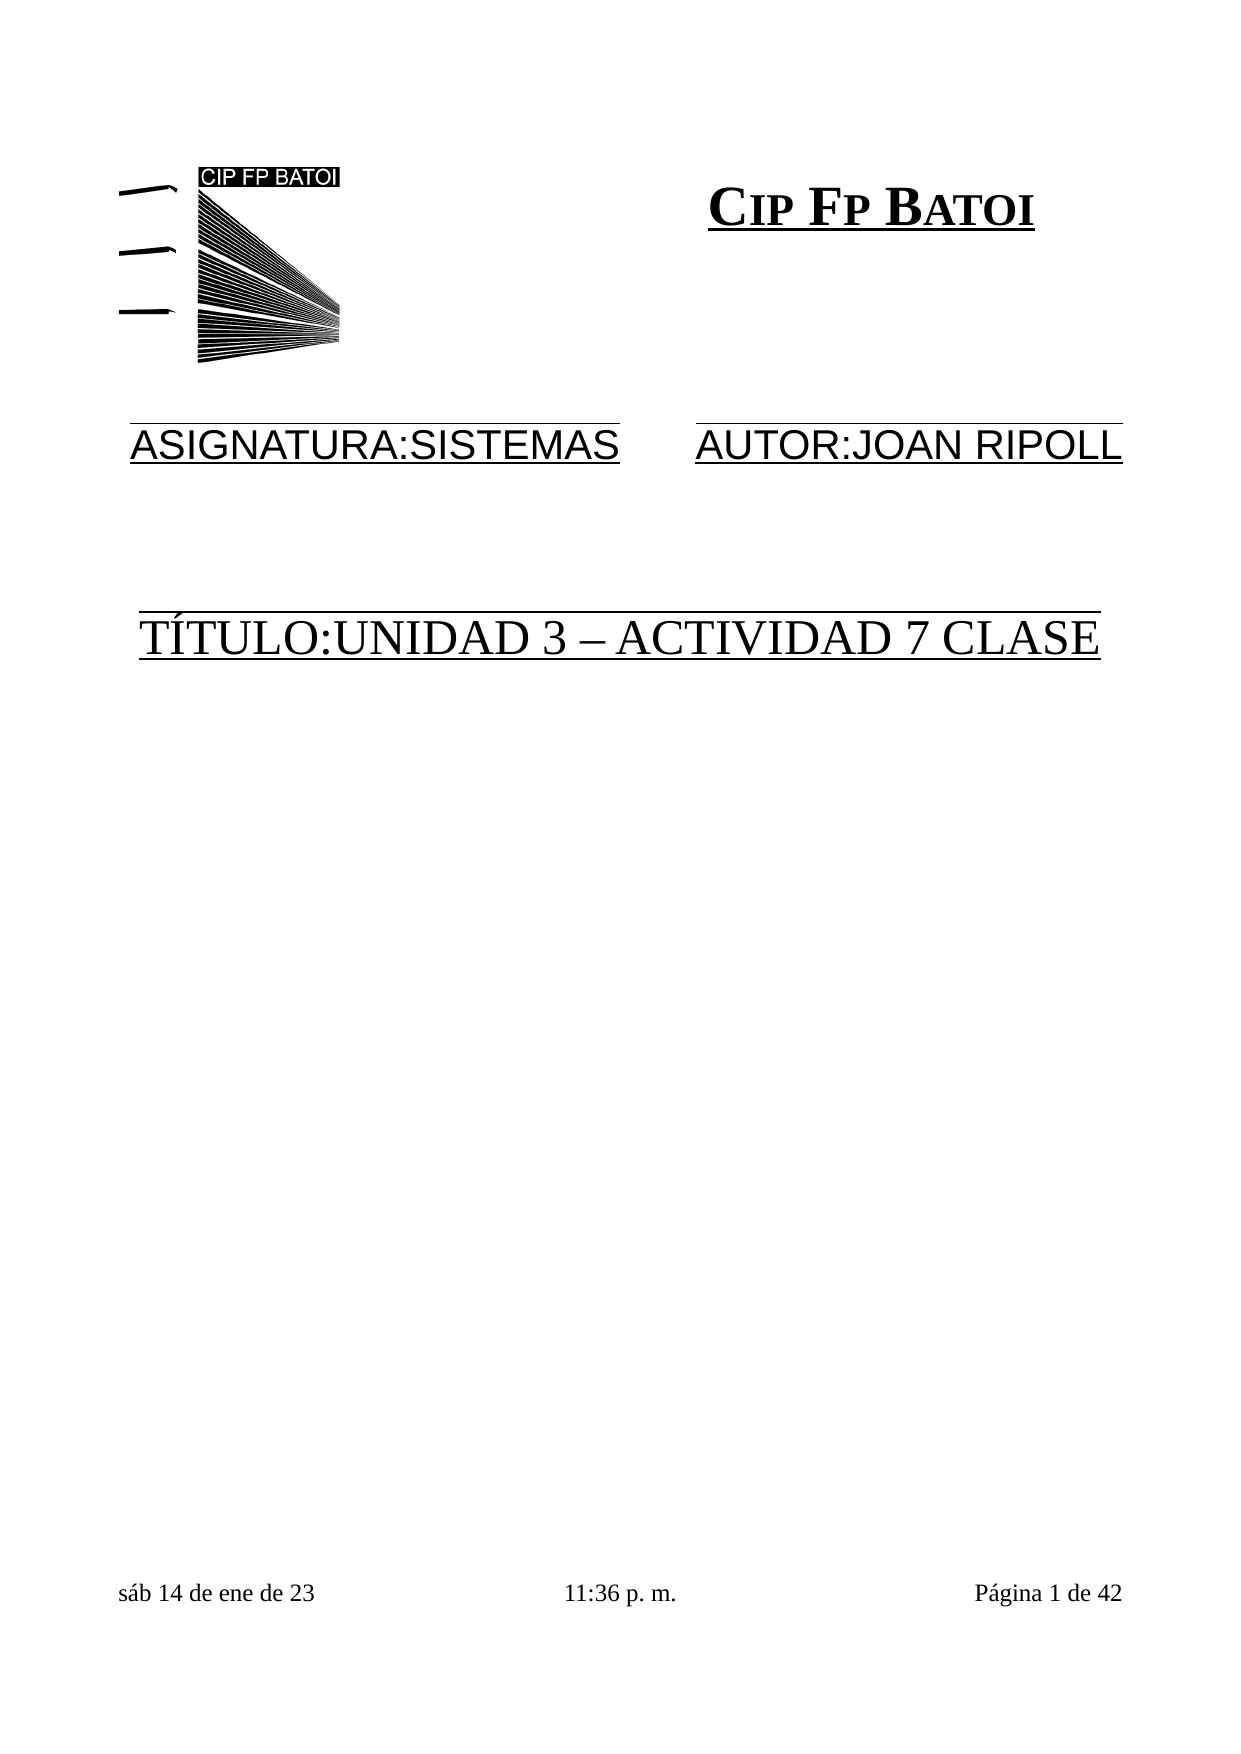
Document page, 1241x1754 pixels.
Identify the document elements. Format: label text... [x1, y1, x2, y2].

picture [118, 146, 361, 363]
table_header Asignatura:Sistemas [118, 421, 620, 527]
table_header Autor:Joan Ripoll [620, 421, 1123, 527]
text Título:Unidad 3 – Actividad 7 clase [118, 608, 1122, 665]
